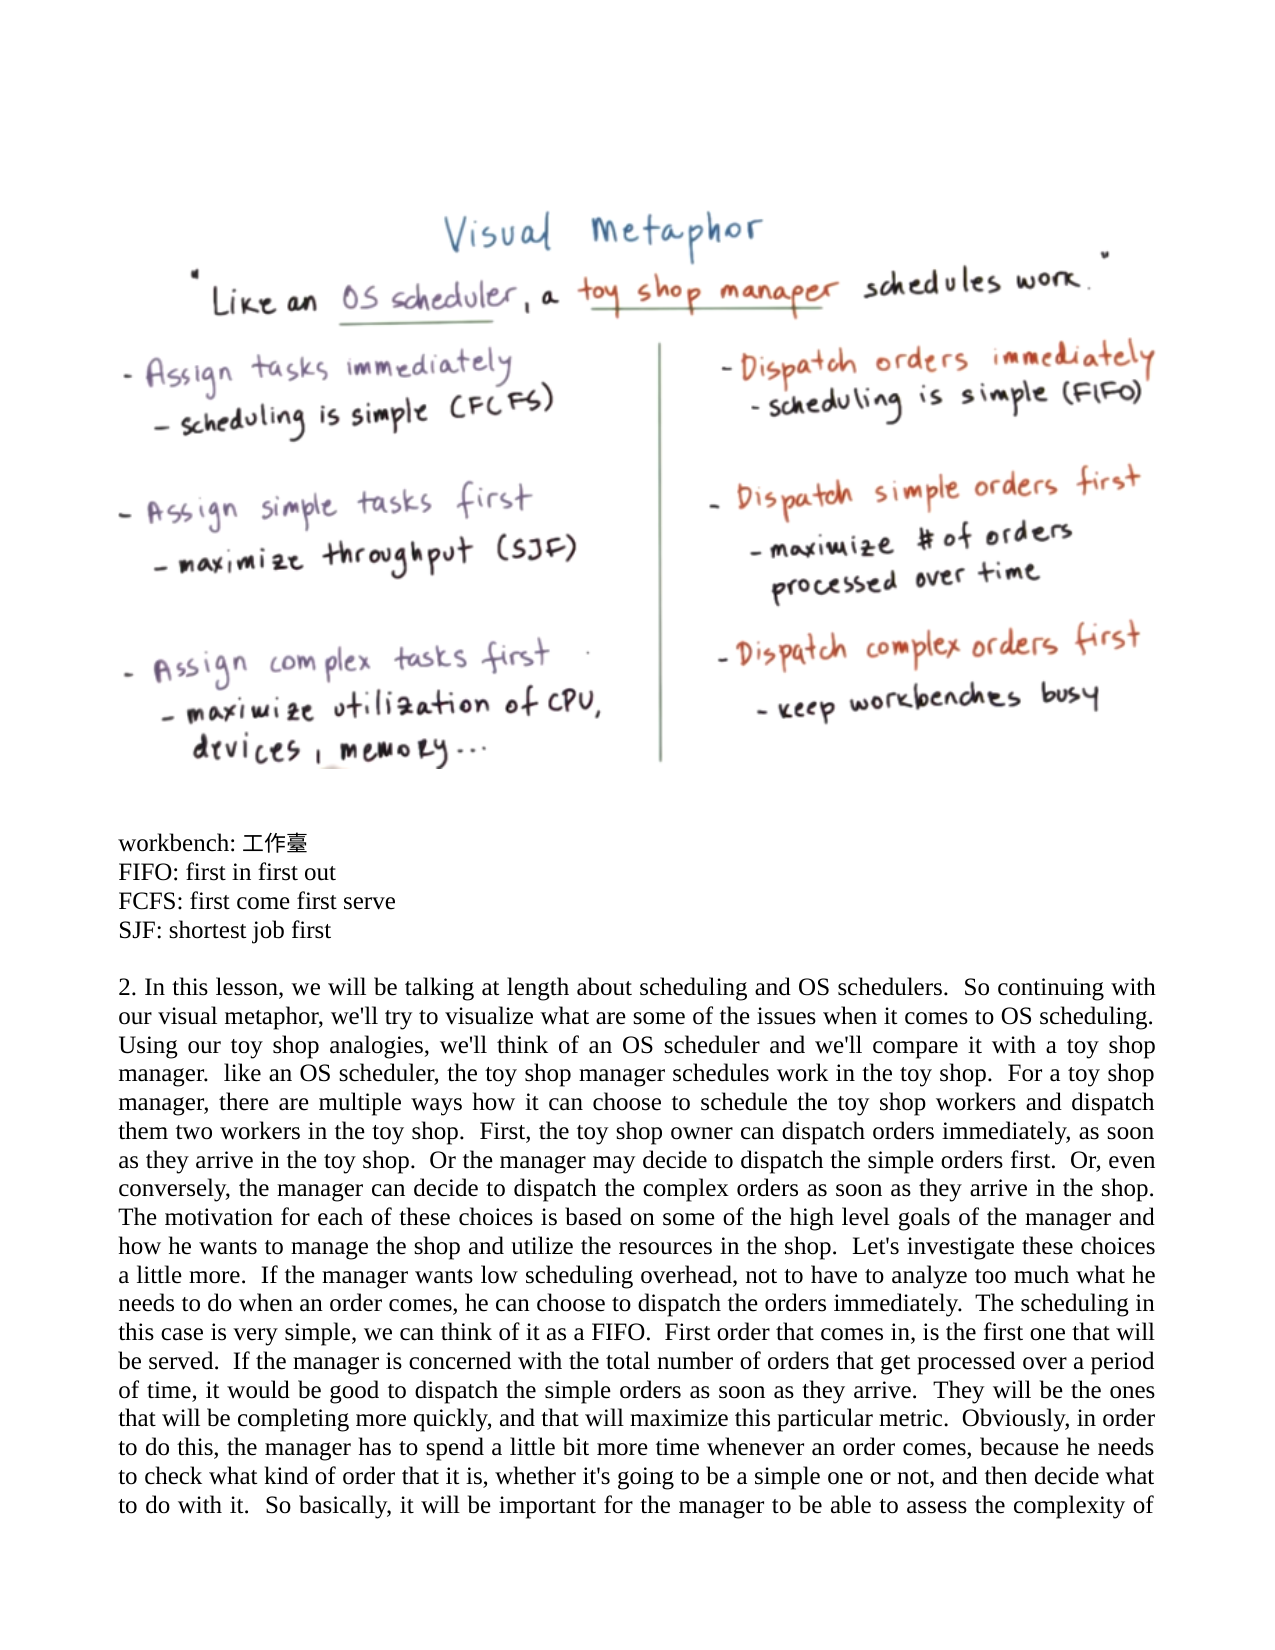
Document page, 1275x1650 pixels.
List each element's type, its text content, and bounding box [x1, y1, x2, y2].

text 2. In this lesson, we will be talking at length about scheduling and OS schedulers. So continuing with our visual metaphor, we'll try to visualize what are some of the issues when it comes to OS scheduling. Using our toy shop analogies, we'll think of an OS scheduler and we'll compare it with a toy shop manager. like an OS scheduler, the toy shop manager schedules work in the toy shop. For a toy shop manager, there are multiple ways how it can choose to schedule the toy shop workers and dispatch them two workers in the toy shop. First, the toy shop owner can dispatch orders immediately, as soon as they arrive in the toy shop. Or the manager may decide to dispatch the simple orders first. Or, even conversely, the manager can decide to dispatch the complex orders as soon as they arrive in the shop. The motivation for each of these choices is based on some of the high level goals of the manager and how he wants to manage the shop and utilize the resources in the shop. Let's investigate these choices a little more. If the manager wants low scheduling overhead, not to have to analyze too much what he needs to do when an order comes, he can choose to dispatch the orders immediately. The scheduling in this case is very simple, we can think of it as a FIFO. First order that comes in, is the first one that will be served. If the manager is concerned with the total number of orders that get processed over a period of time, it would be good to dispatch the simple orders as soon as they arrive. They will be the ones that will be completing more quickly, and that will maximize this particular metric. Obviously, in order to do this, the manager has to spend a little bit more time whenever an order comes, because he needs to check what kind of order that it is, whether it's going to be a simple one or not, and then decide what to do with it. So basically, it will be important for the manager to be able to assess the complexity of [118, 972, 1157, 1518]
text SJF: shortest job first [118, 915, 1157, 943]
picture [118, 204, 1157, 769]
text FIFO: first in first out [118, 857, 1157, 886]
text workbench: 工作臺 [118, 826, 1157, 857]
text FCFS: first come first serve [118, 886, 1157, 915]
